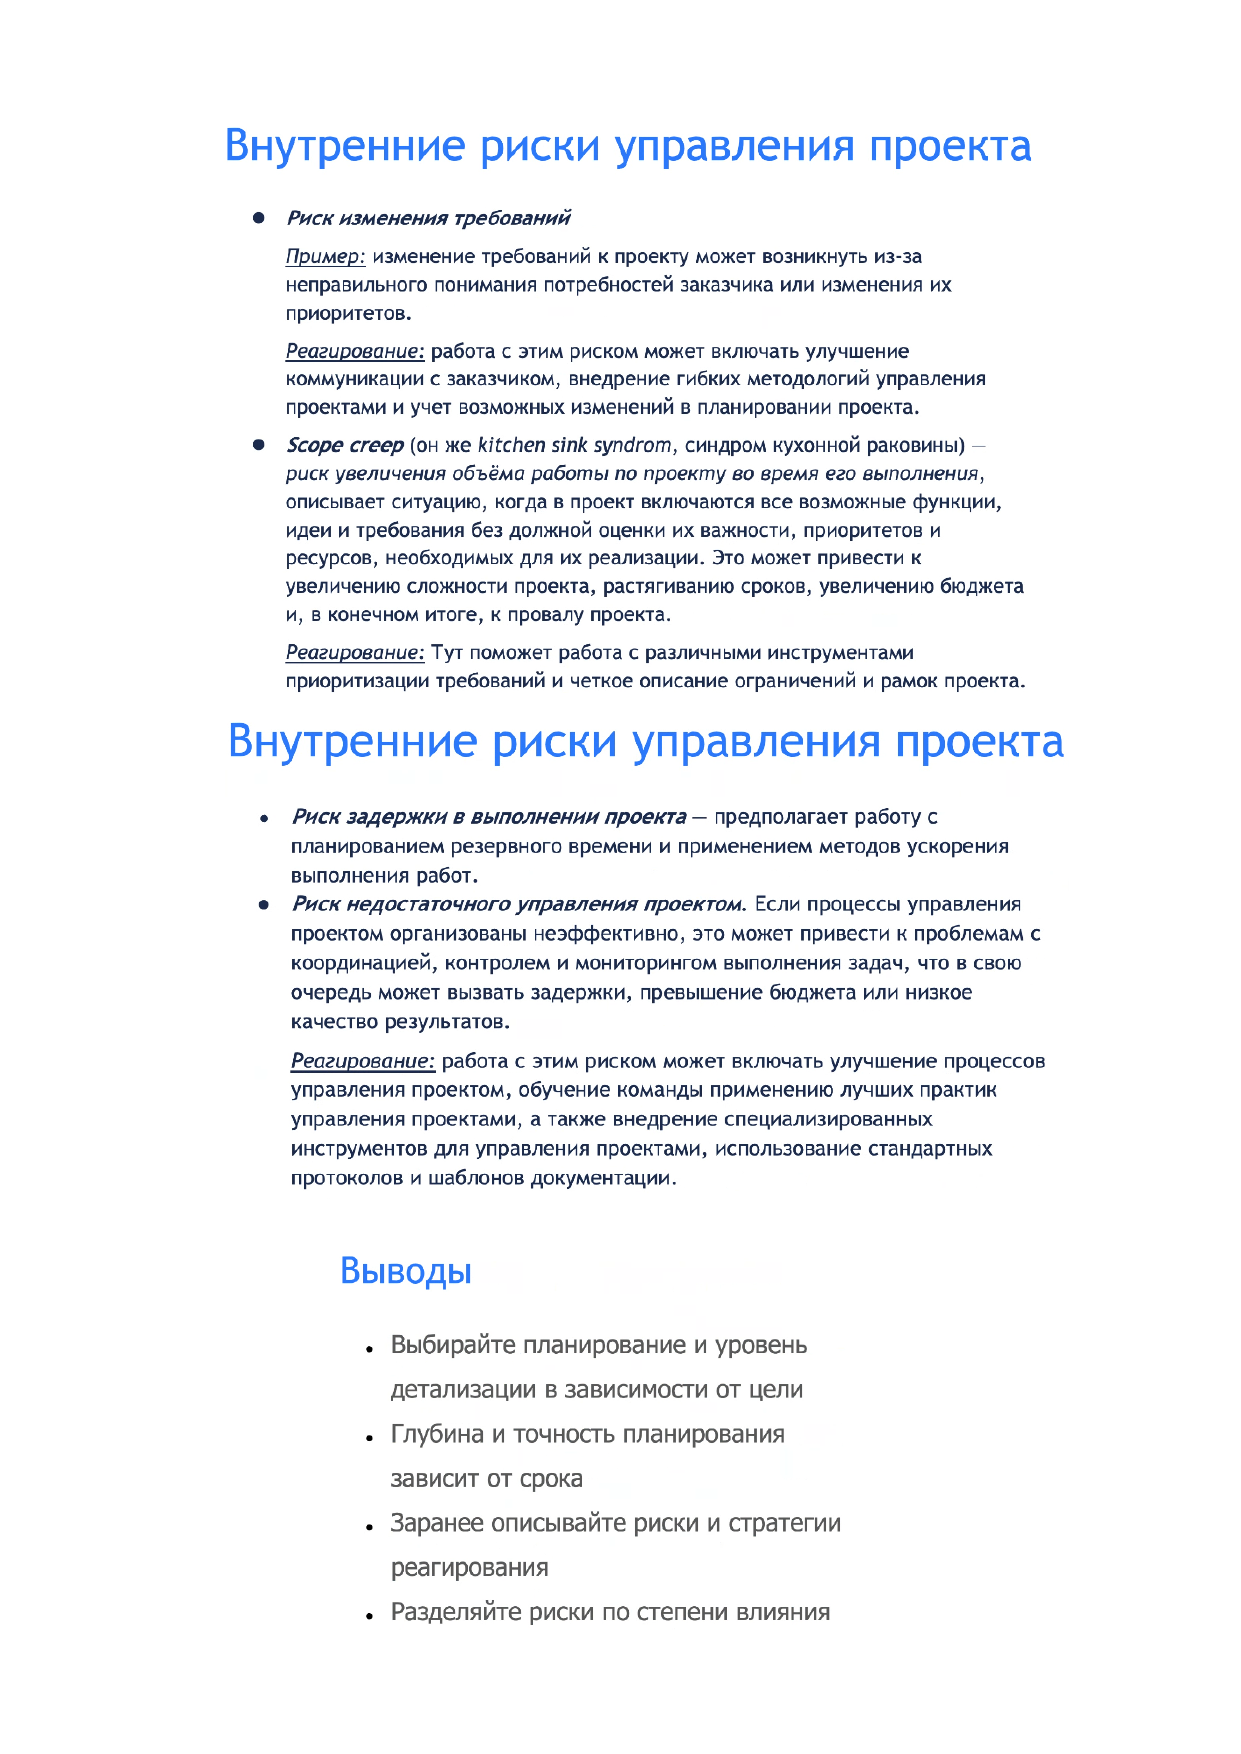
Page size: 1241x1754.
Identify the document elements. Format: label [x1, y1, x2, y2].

picture [337, 1254, 847, 1630]
picture [225, 720, 1069, 1199]
picture [221, 126, 1032, 693]
